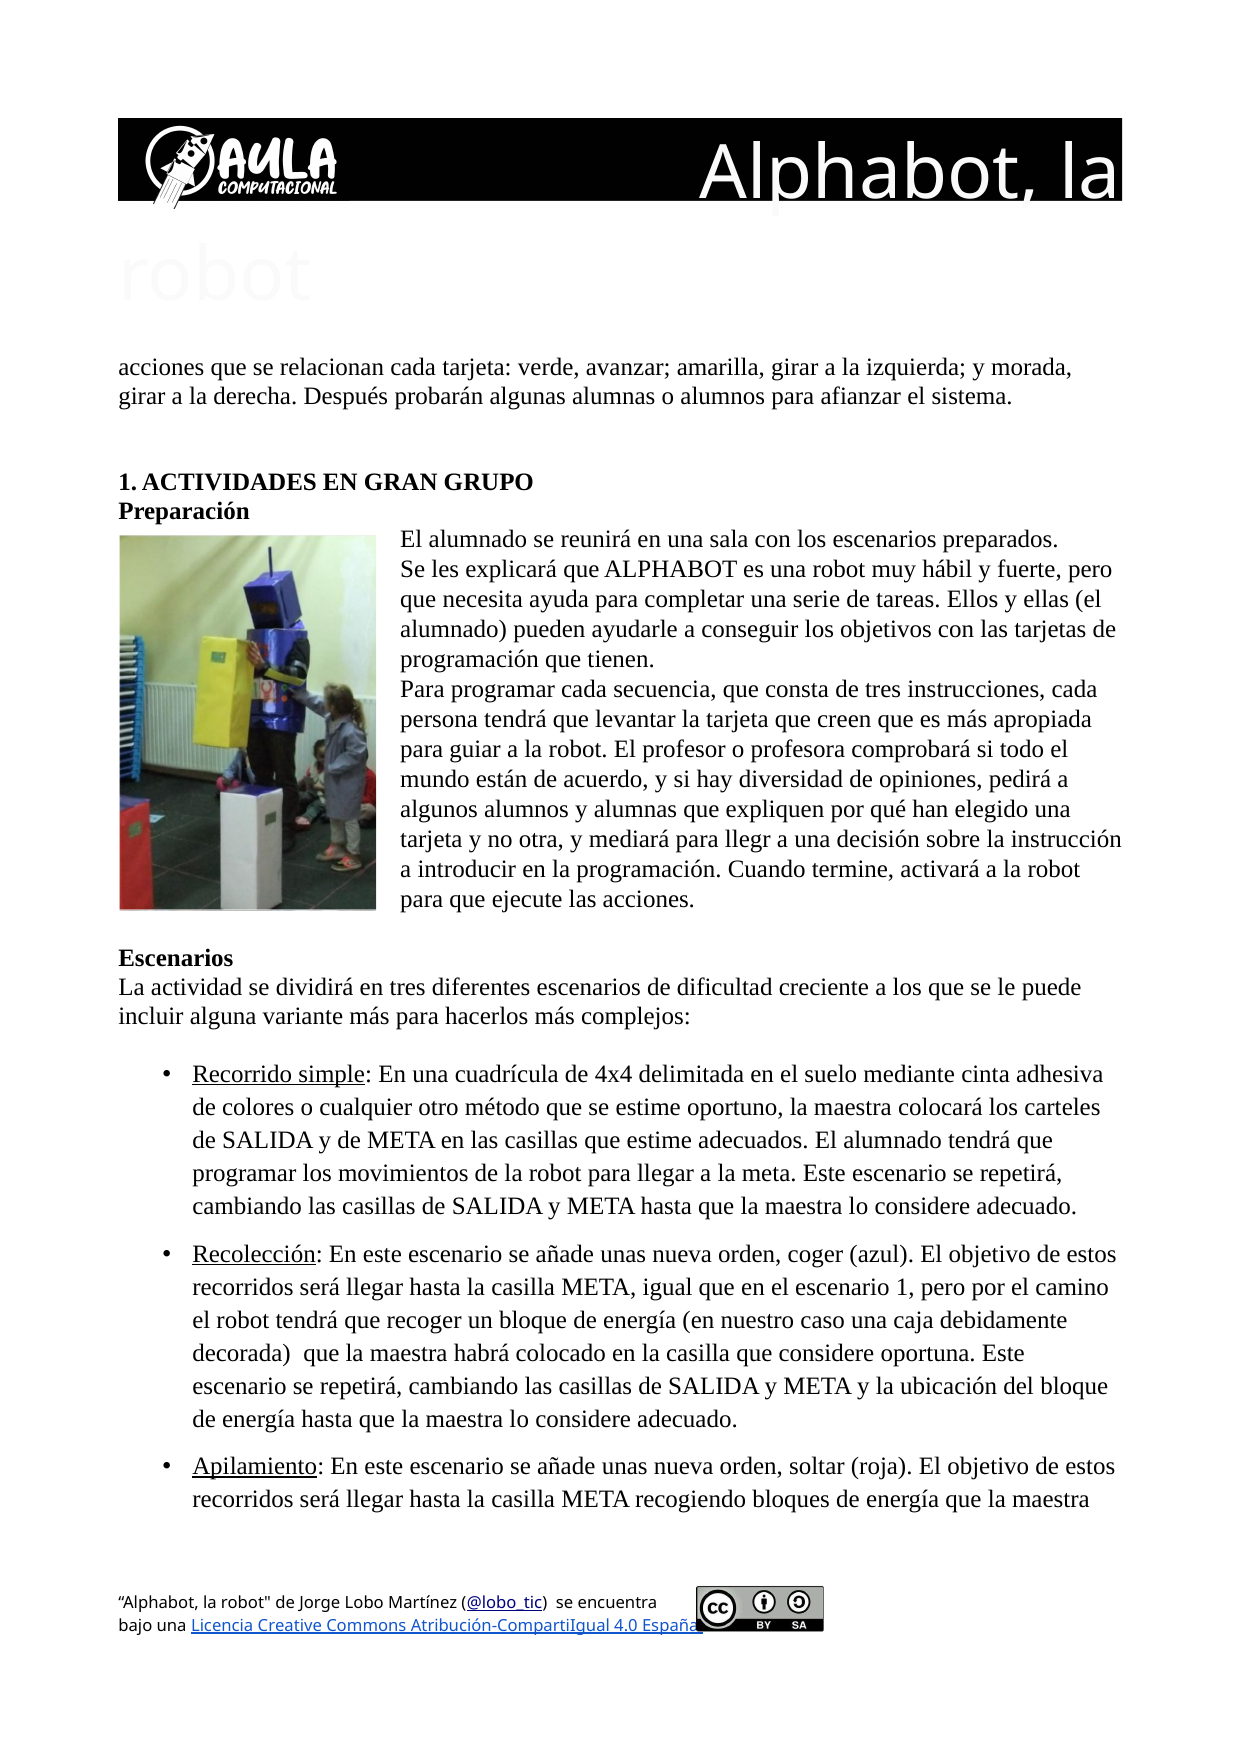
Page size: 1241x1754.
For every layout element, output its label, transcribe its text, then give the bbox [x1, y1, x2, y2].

text El alumnado se reunirá en una sala con los escenarios preparados. [118, 524, 1122, 553]
picture [779, 163, 801, 193]
list Recorrido simple: En una cuadrícula de 4x4 delimitada en el suelo mediante cinta adhesiva de colores o cualquier otro método que se estime oportuno, la maestra colocará los carteles de SALIDA y de META en las casillas que estime adecuados. El alumnado tendrá que programar los movimientos de la robot para llegar a la meta. Este escenario se repetirá, cambiando las casillas de SALIDA y META hasta que la maestra lo considere adecuado. [162, 1059, 1122, 1220]
picture [118, 118, 1123, 209]
text Preparación [118, 496, 1122, 524]
text acciones que se relacionan cada tarjeta: verde, avanzar; amarilla, girar a la izquierda; y morada, girar a la derecha. Después probarán algunas alumnas o alumnos para afianzar el sistema. [118, 352, 1122, 409]
picture [696, 1585, 824, 1632]
list Apilamiento: En este escenario se añade unas nueva orden, soltar (roja). El objetivo de estos recorridos será llegar hasta la casilla META recogiendo bloques de energía que la maestra [162, 1451, 1122, 1513]
text Escenarios La actividad se dividirá en tres diferentes escenarios de dificultad creciente a los que se le puede incluir alguna variante más para hacerlos más complejos: [118, 943, 1122, 1029]
text Para programar cada secuencia, que consta de tres instrucciones, cada persona tendrá que levantar la tarjeta que creen que es más apropiada para guiar a la robot. El profesor o profesora comprobará si todo el mundo están de acuerdo, y si hay diversidad de opiniones, pedirá a algunos alumnos y alumnas que expliquen por qué han elegido una tarjeta y no otra, y mediará para llegr a una decisión sobre la instrucción a introducir en la programación. Cuando termine, activará a la robot para que ejecute las acciones. [118, 673, 1122, 913]
text 1. ACTIVIDADES EN GRAN GRUPO [118, 467, 1122, 496]
text Se les explicará que ALPHABOT es una robot muy hábil y fuerte, pero que necesita ayuda para completar una serie de tareas. Ellos y ellas (el alumnado) pueden ayudarle a conseguir los objetivos con las tarjetas de programación que tienen. [377, 553, 1122, 673]
picture [119, 535, 377, 911]
list Recolección: En este escenario se añade unas nueva orden, coger (azul). El objetivo de estos recorridos será llegar hasta la casilla META, igual que en el escenario 1, pero por el camino el robot tendrá que recoger un bloque de energía (en nuestro caso una caja debidamente decorada) que la maestra habrá colocado en la casilla que considere oportuna. Este escenario se repetirá, cambiando las casillas de SALIDA y META y la ubicación del bloque de energía hasta que la maestra lo considere adecuado. [162, 1239, 1122, 1432]
